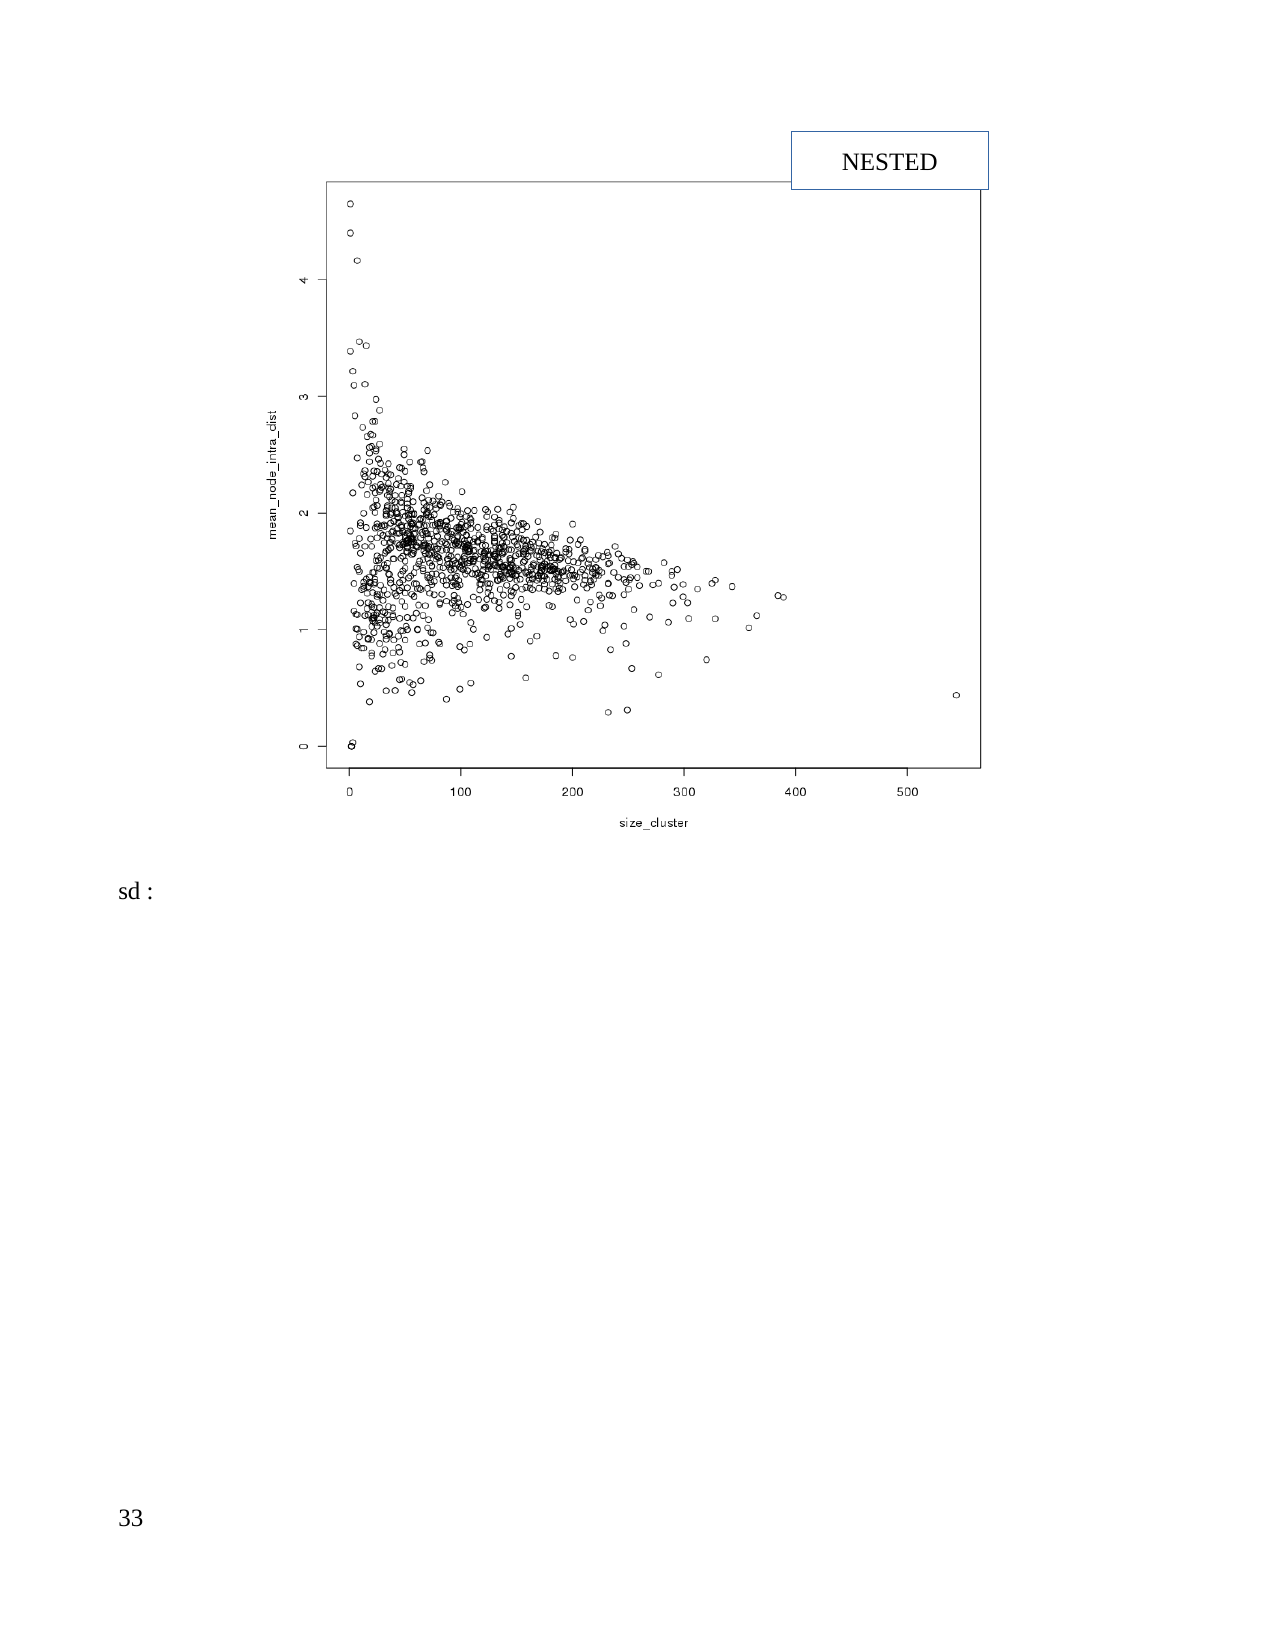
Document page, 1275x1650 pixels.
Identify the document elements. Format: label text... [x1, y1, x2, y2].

text sd : [118, 876, 1157, 904]
picture [262, 118, 1013, 847]
